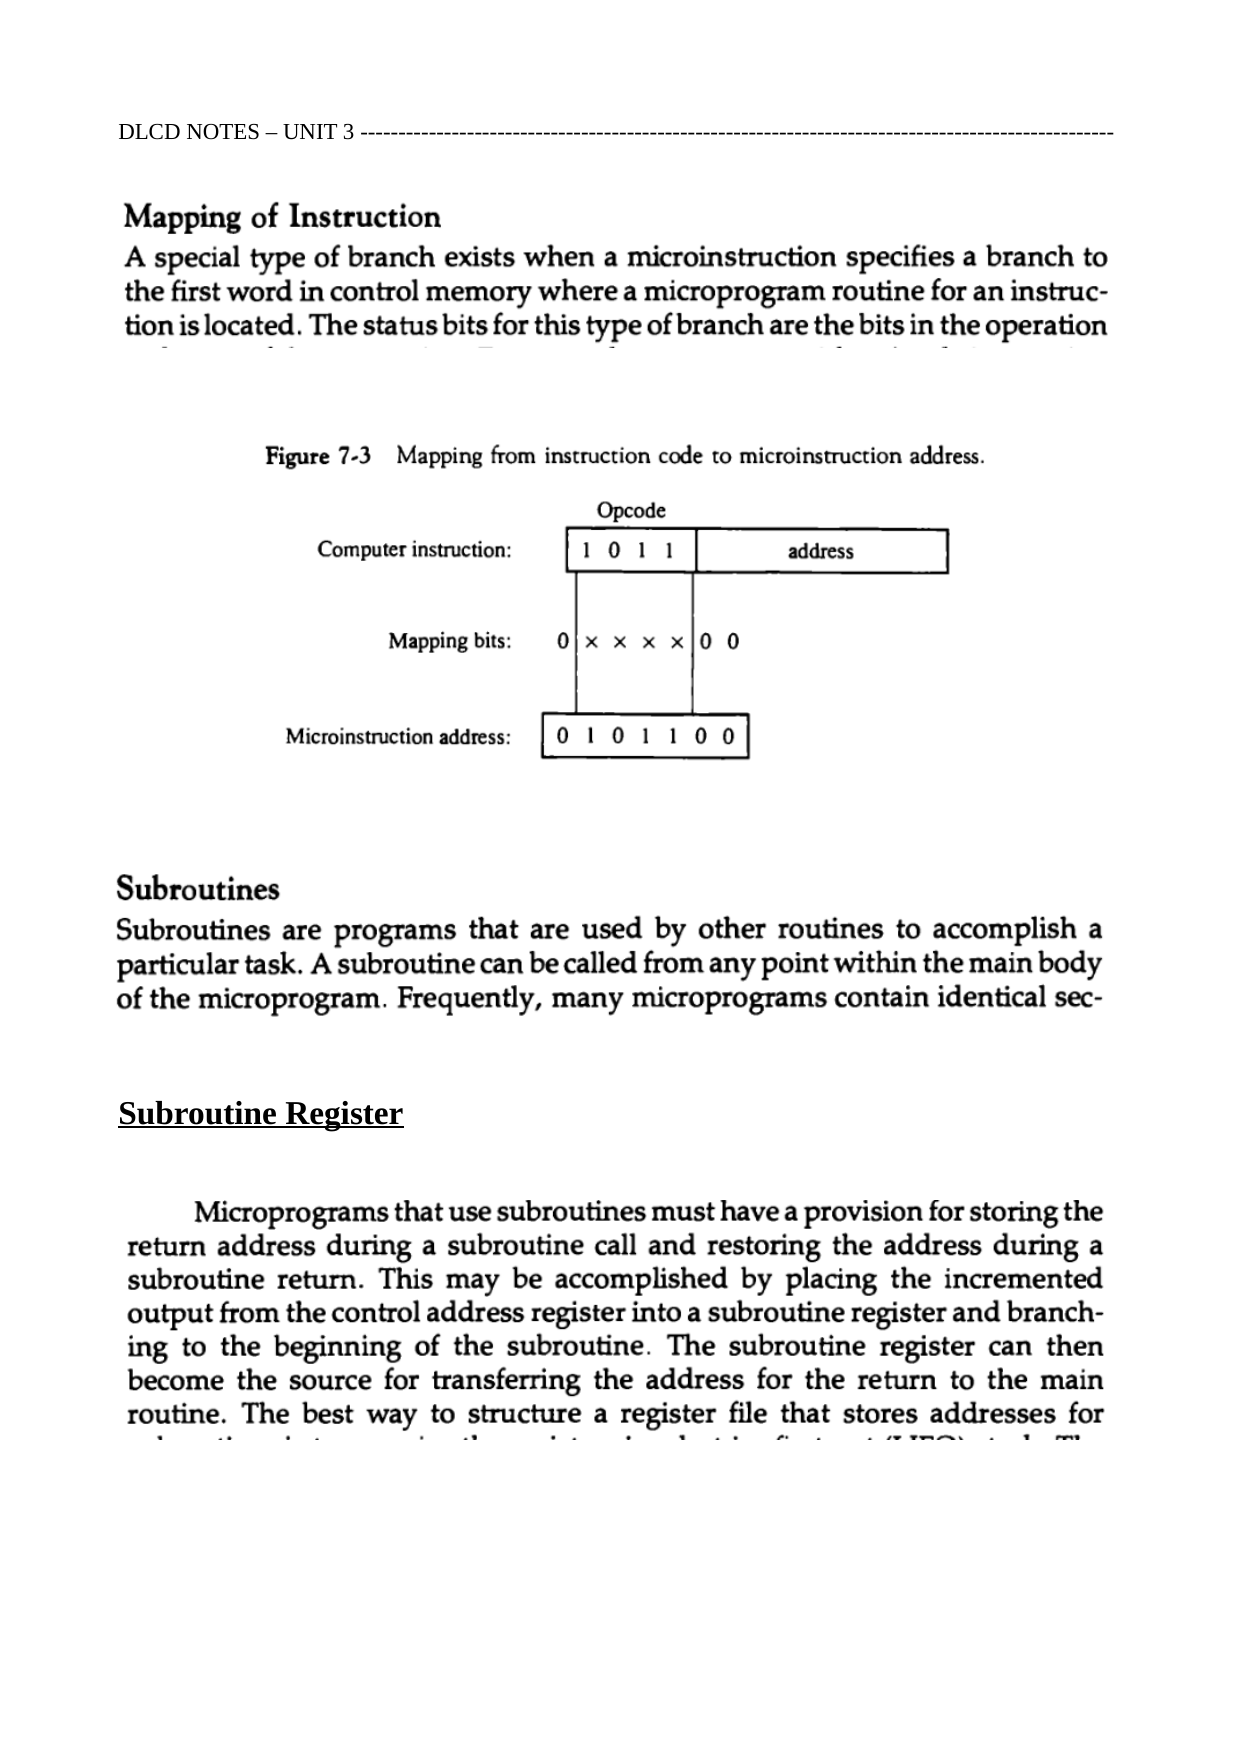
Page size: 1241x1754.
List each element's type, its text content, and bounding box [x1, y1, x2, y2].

text Subroutine Register [118, 1093, 1122, 1131]
picture [103, 1200, 1108, 1440]
picture [255, 428, 985, 778]
picture [118, 192, 1123, 348]
picture [110, 866, 1115, 1017]
